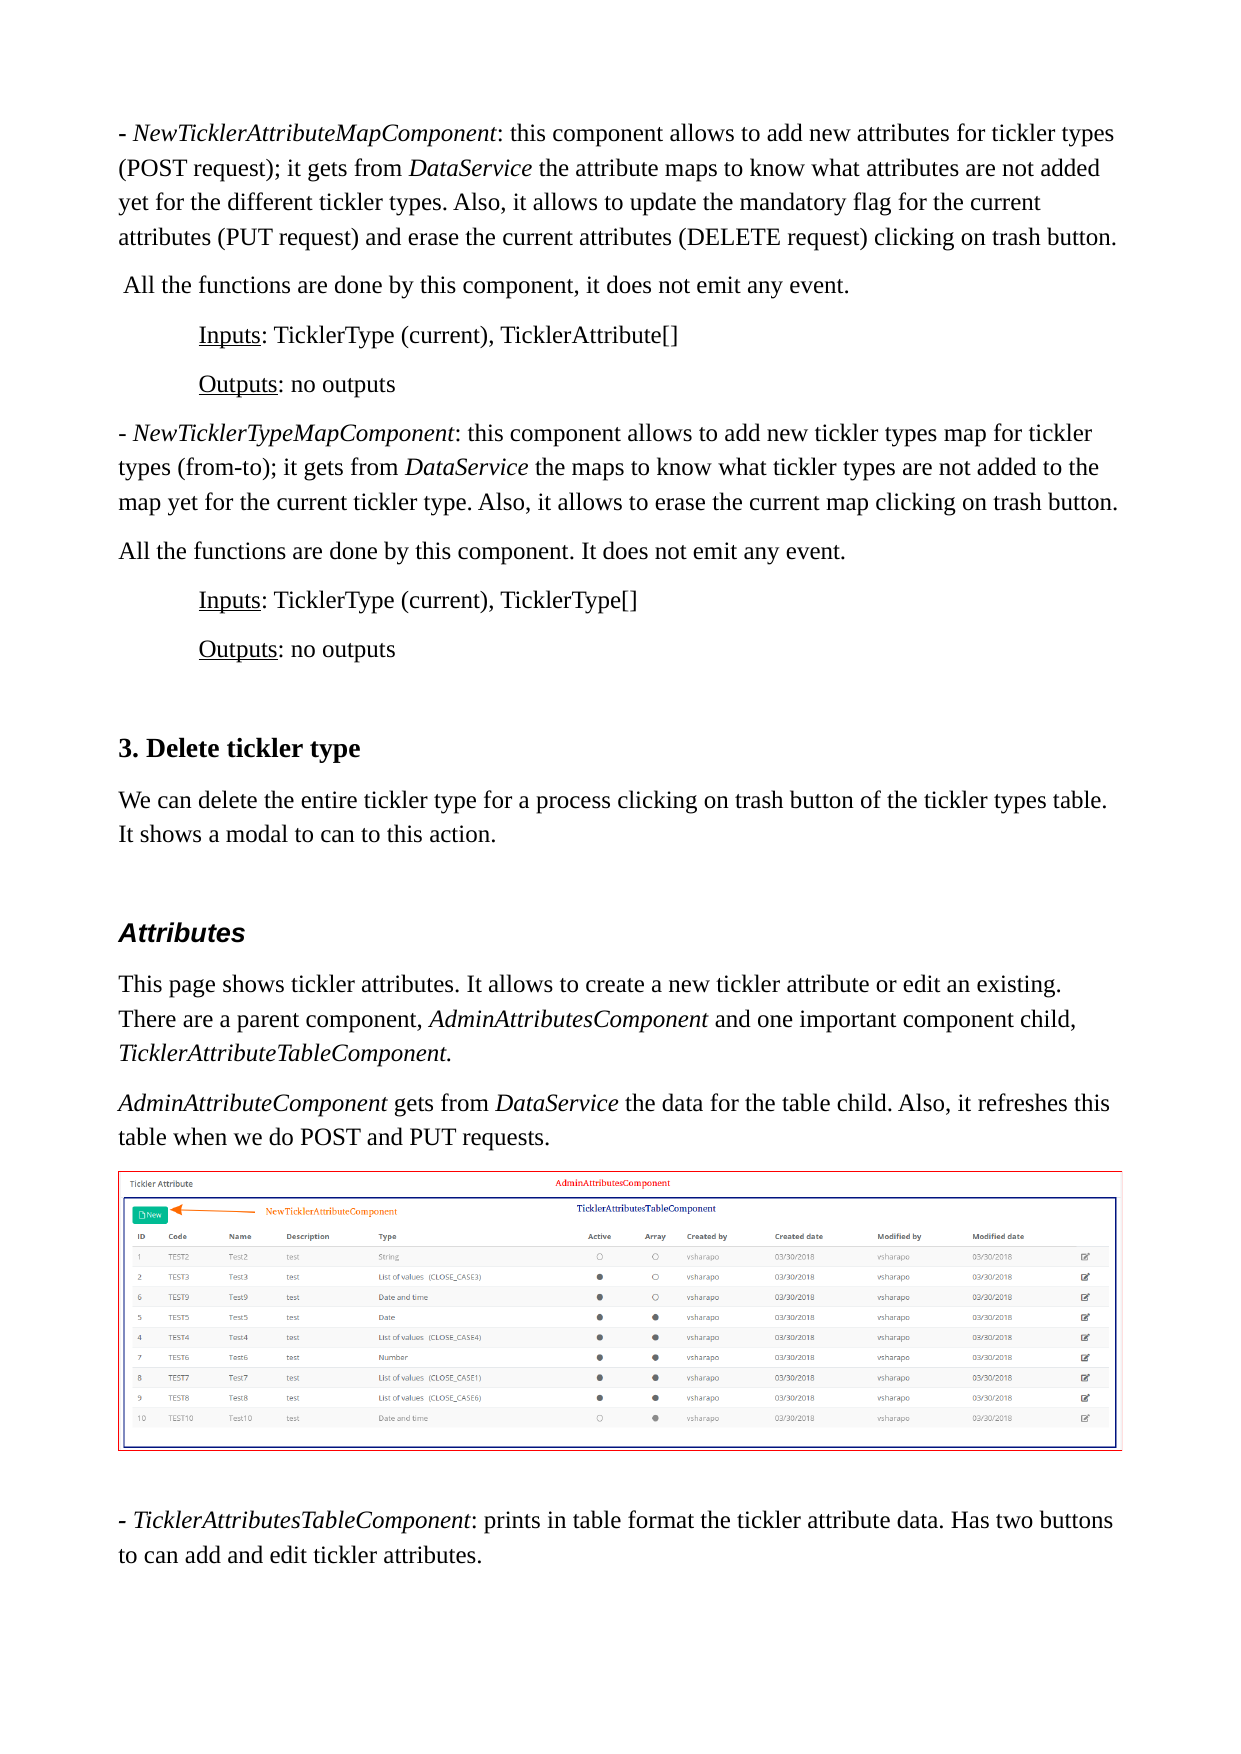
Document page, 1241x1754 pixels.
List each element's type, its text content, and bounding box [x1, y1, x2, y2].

text - TicklerAttributesTableComponent: prints in table format the tickler attribute data. Has two buttons to can add and edit tickler attributes. [118, 1506, 1122, 1569]
text All the functions are done by this component. It does not emit any event. [118, 536, 1122, 564]
text This page shows tickler attributes. It allows to create a new tickler attribute or edit an existing. There are a parent component, AdminAttributesComponent and one important component child, TicklerAttributeTableComponent. [118, 969, 1122, 1067]
picture [118, 1171, 1123, 1451]
text Outputs: no outputs [118, 369, 1122, 397]
text Attributes [118, 917, 1122, 949]
text AdminAttributeComponent gets from DataService the data for the table child. Also, it refreshes this table when we do POST and PUT requests. [118, 1088, 1122, 1151]
text Inputs: TicklerType (current), TicklerAttribute[] [118, 320, 1122, 348]
text Outputs: no outputs [118, 634, 1122, 663]
text All the functions are done by this component, it does not emit any event. [118, 271, 1122, 299]
text Inputs: TicklerType (current), TicklerType[] [118, 585, 1122, 614]
text We can delete the entire tickler type for a process clicking on trash button of the tickler types table. It shows a modal to can to this action. [118, 785, 1122, 848]
text - NewTicklerTypeMapComponent: this component allows to add new tickler types map for tickler types (from-to); it gets from DataService the maps to know what tickler types are not added to the map yet for the current tickler type. Also, it allows to erase the current map clicking on trash button. [118, 418, 1122, 516]
text - NewTicklerAttributeMapComponent: this component allows to add new attributes for tickler types (POST request); it gets from DataService the attribute maps to know what attributes are not added yet for the different tickler types. Also, it allows to update the mandatory flag for the current attributes (PUT request) and erase the current attributes (DELETE request) clicking on trash button. [118, 118, 1122, 250]
text 3. Delete tickler type [118, 732, 1122, 764]
